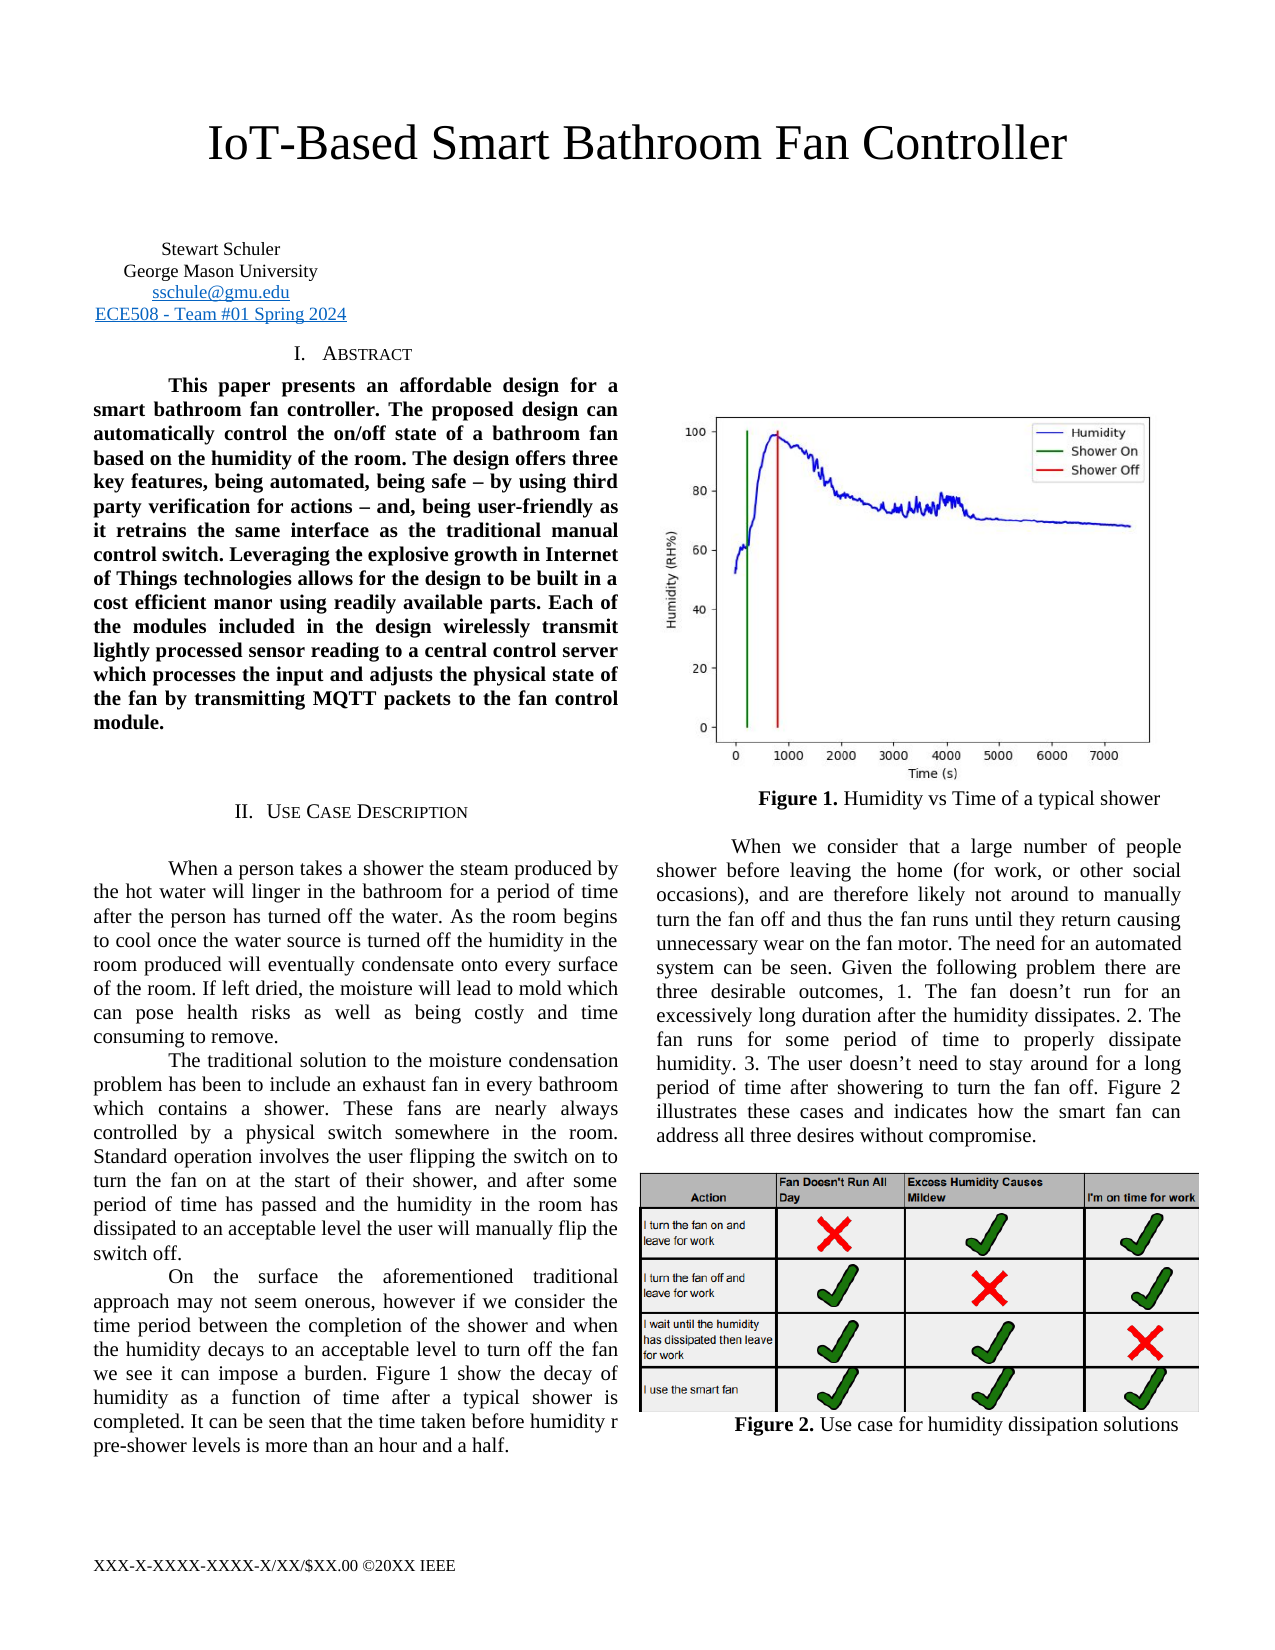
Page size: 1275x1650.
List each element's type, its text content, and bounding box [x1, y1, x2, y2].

picture [639, 1171, 1199, 1412]
text Figure 1. Humidity vs Time of a typical shower [656, 787, 1182, 810]
text This paper presents an affordable design for a smart bathroom fan controller. The proposed design can automatically control the on/off state of a bathroom fan based on the humidity of the room. The design offers three key features, being automated, being safe – by using third party verification for actions – and, being user-friendly as it retrains the same interface as the traditional manual control switch. Leveraging the explosive growth in Internet of Things technologies allows for the design to be built in a cost efficient manor using readily available parts. Each of the modules included in the design wirelessly transmit lightly processed sensor reading to a central control server which processes the input and adjusts the physical state of the fan by transmitting MQTT packets to the fan control module. [93, 373, 619, 734]
picture [656, 388, 1182, 787]
text When a person takes a shower the steam produced by the hot water will linger in the bathroom for a period of time after the person has turned off the water. As the room begins to cool once the water source is turned off the humidity in the room produced will eventually condensate onto every surface of the room. If left dried, the moisture will lead to mold which can pose health risks as well as being costly and time consuming to remove. [93, 855, 619, 1048]
text On the surface the aforementioned traditional approach may not seem onerous, however if we consider the time period between the completion of the shower and when the humidity decays to an acceptable level to turn off the fan we see it can impose a burden. Figure 1 show the decay of humidity as a function of time after a typical shower is completed. It can be seen that the time taken before humidity r pre-shower levels is more than an hour and a half. [93, 1264, 619, 1457]
text IoT-Based Smart Bathroom Fan Controller [93, 112, 1182, 170]
text When we consider that a large number of people shower before leaving the home (for work, or other social occasions), and are therefore likely not around to manually turn the fan off and thus the fan runs until they return causing unnecessary wear on the fan motor. The need for an automated system can be seen. Given the following problem there are three desirable outcomes, 1. The fan doesn’t run for an excessively long duration after the humidity dissipates. 2. The fan runs for some period of time to properly dissipate humidity. 3. The user doesn’t need to stay around for a long period of time after showering to turn the fan off. Figure 2 illustrates these cases and indicates how the smart fan can address all three desires without compromise. [656, 834, 1182, 1147]
subtitle Abstract [93, 341, 619, 365]
text Figure 2. Use case for humidity dissipation solutions [656, 1412, 1182, 1436]
subtitle Use Case Description [93, 799, 619, 823]
text Stewart Schuler George Mason University sschule@gmu.edu ECE508 - Team #01 Spring 2024 [93, 238, 348, 324]
text The traditional solution to the moisture condensation problem has been to include an exhaust fan in every bathroom which contains a shower. These fans are nearly always controlled by a physical switch somewhere in the room. Standard operation involves the user flipping the switch on to turn the fan on at the start of their shower, and after some period of time has passed and the humidity in the room has dissipated to an acceptable level the user will manually flip the switch off. [93, 1048, 619, 1264]
